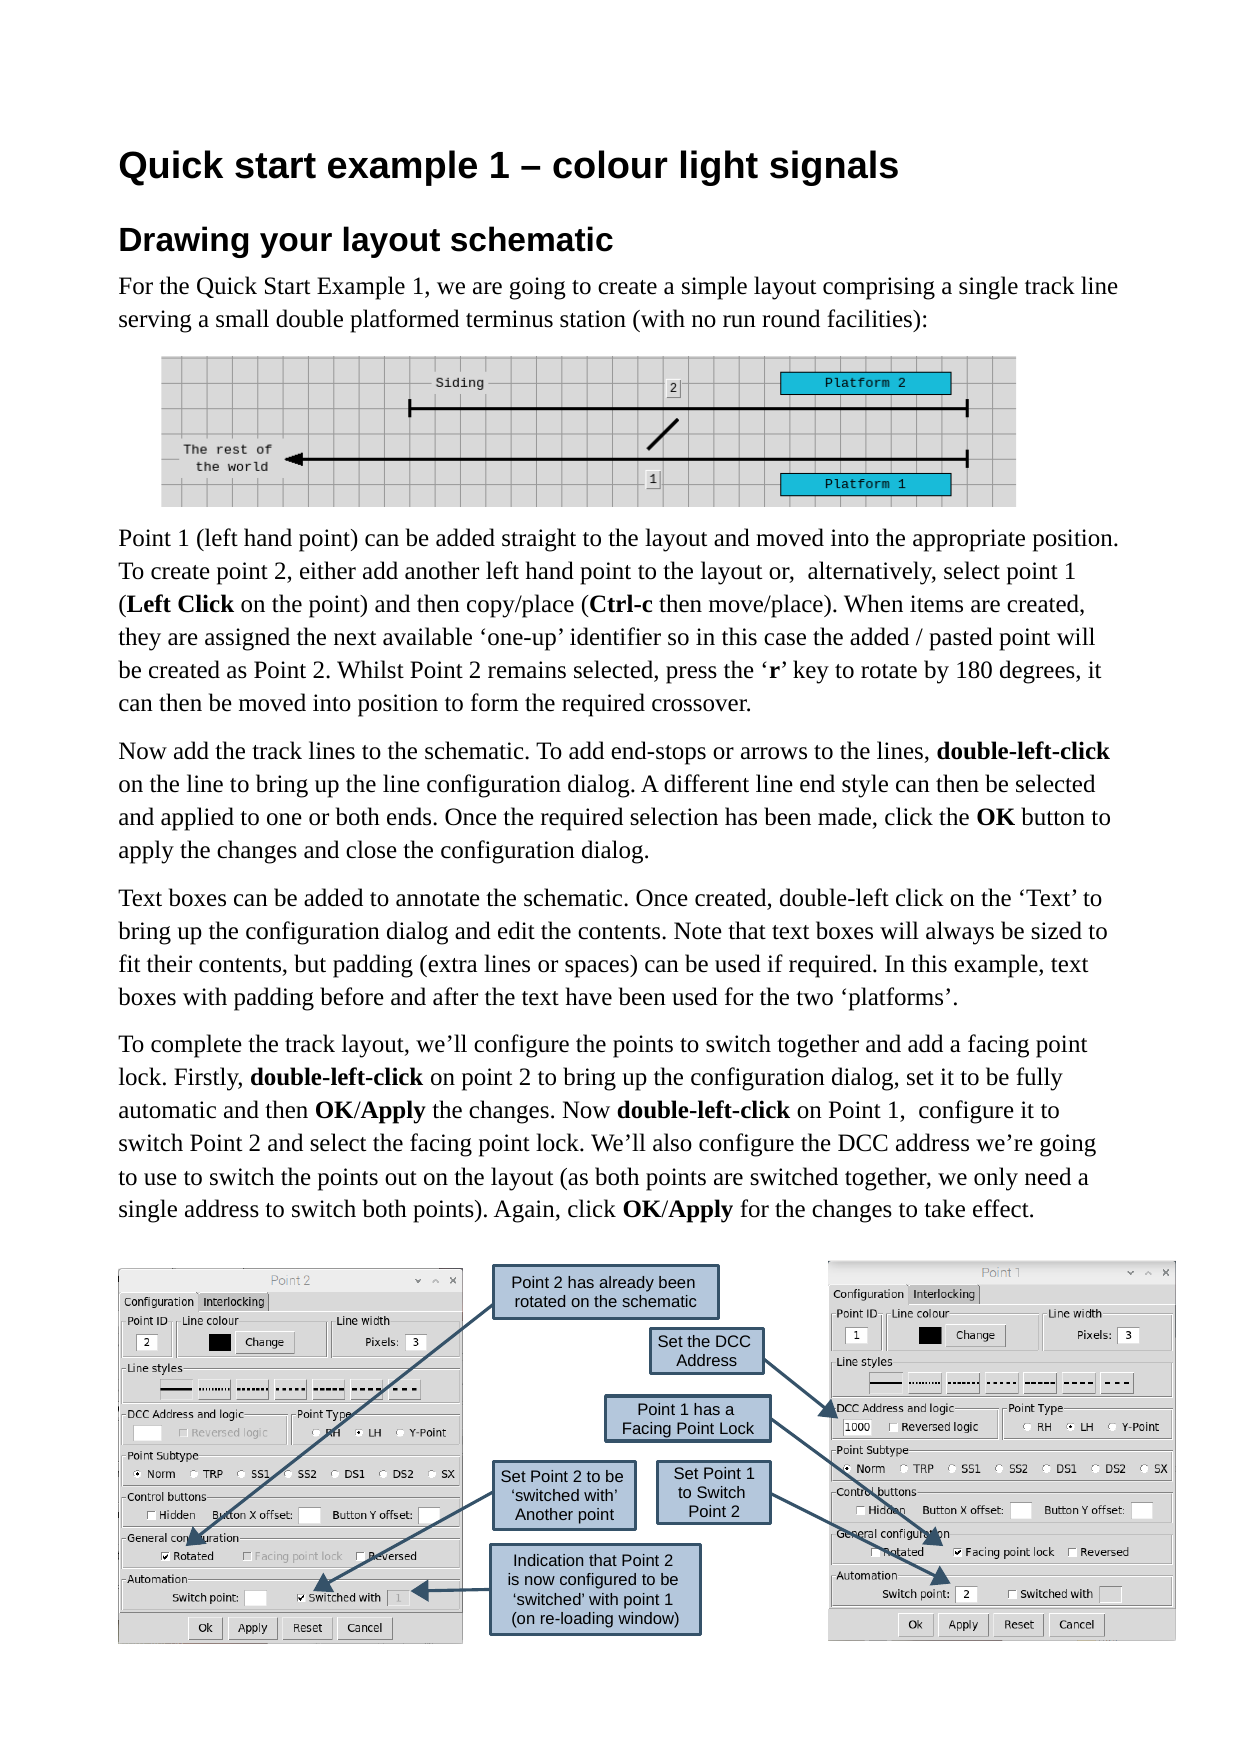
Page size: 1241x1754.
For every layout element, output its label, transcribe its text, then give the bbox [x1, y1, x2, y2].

picture [161, 356, 1017, 507]
picture [828, 1260, 1176, 1641]
text Now add the track lines to the schematic. To add end-stops or arrows to the lines, double-left-click on the line to bring up the line configuration dialog. A different line end style can then be selected and applied to one or both ends. Once the required selection has been made, click the OK button to apply the changes and close the configuration dialog. [118, 736, 1122, 864]
text To complete the track layout, we’ll configure the points to switch together and add a facing point lock. Firstly, double-left-click on point 2 to bring up the configuration dialog, set it to be fully automatic and then OK/Apply the changes. Now double-left-click on Point 1, configure it to switch Point 2 and select the facing point lock. We’ll also configure the DCC address we’re going to use to switch the points out on the layout (as both points are switched together, we only need a single address to switch both points). Again, click OK/Apply for the changes to take effect. [118, 1029, 1122, 1223]
text For the Quick Start Example 1, we are going to create a simple layout comprising a single track line serving a small double platformed terminus station (with no run round facilities): [118, 271, 1122, 333]
picture [118, 1268, 463, 1644]
subtitle Drawing your layout schematic [118, 220, 1122, 259]
subtitle Quick start example 1 – colour light signals [118, 143, 1122, 187]
text Point 1 (left hand point) can be added straight to the layout and moved into the appropriate position. To create point 2, either add another left hand point to the layout or, alternatively, select point 1 (Left Click on the point) and then copy/place (Ctrl-c then move/place). When items are created, they are assigned the next available ‘one-up’ identifier so in this case the added / pasted point will be created as Point 2. Whilst Point 2 remains selected, press the ‘r’ key to rotate by 180 degrees, it can then be moved into position to form the required crossover. [118, 523, 1122, 717]
text Text boxes can be added to annotate the schematic. Once created, double-left click on the ‘Text’ to bring up the configuration dialog and edit the contents. Note that text boxes will always be sized to fit their contents, but padding (extra lines or spaces) can be used if required. In this example, text boxes with padding before and after the text have been used for the two ‘platforms’. [118, 883, 1122, 1011]
